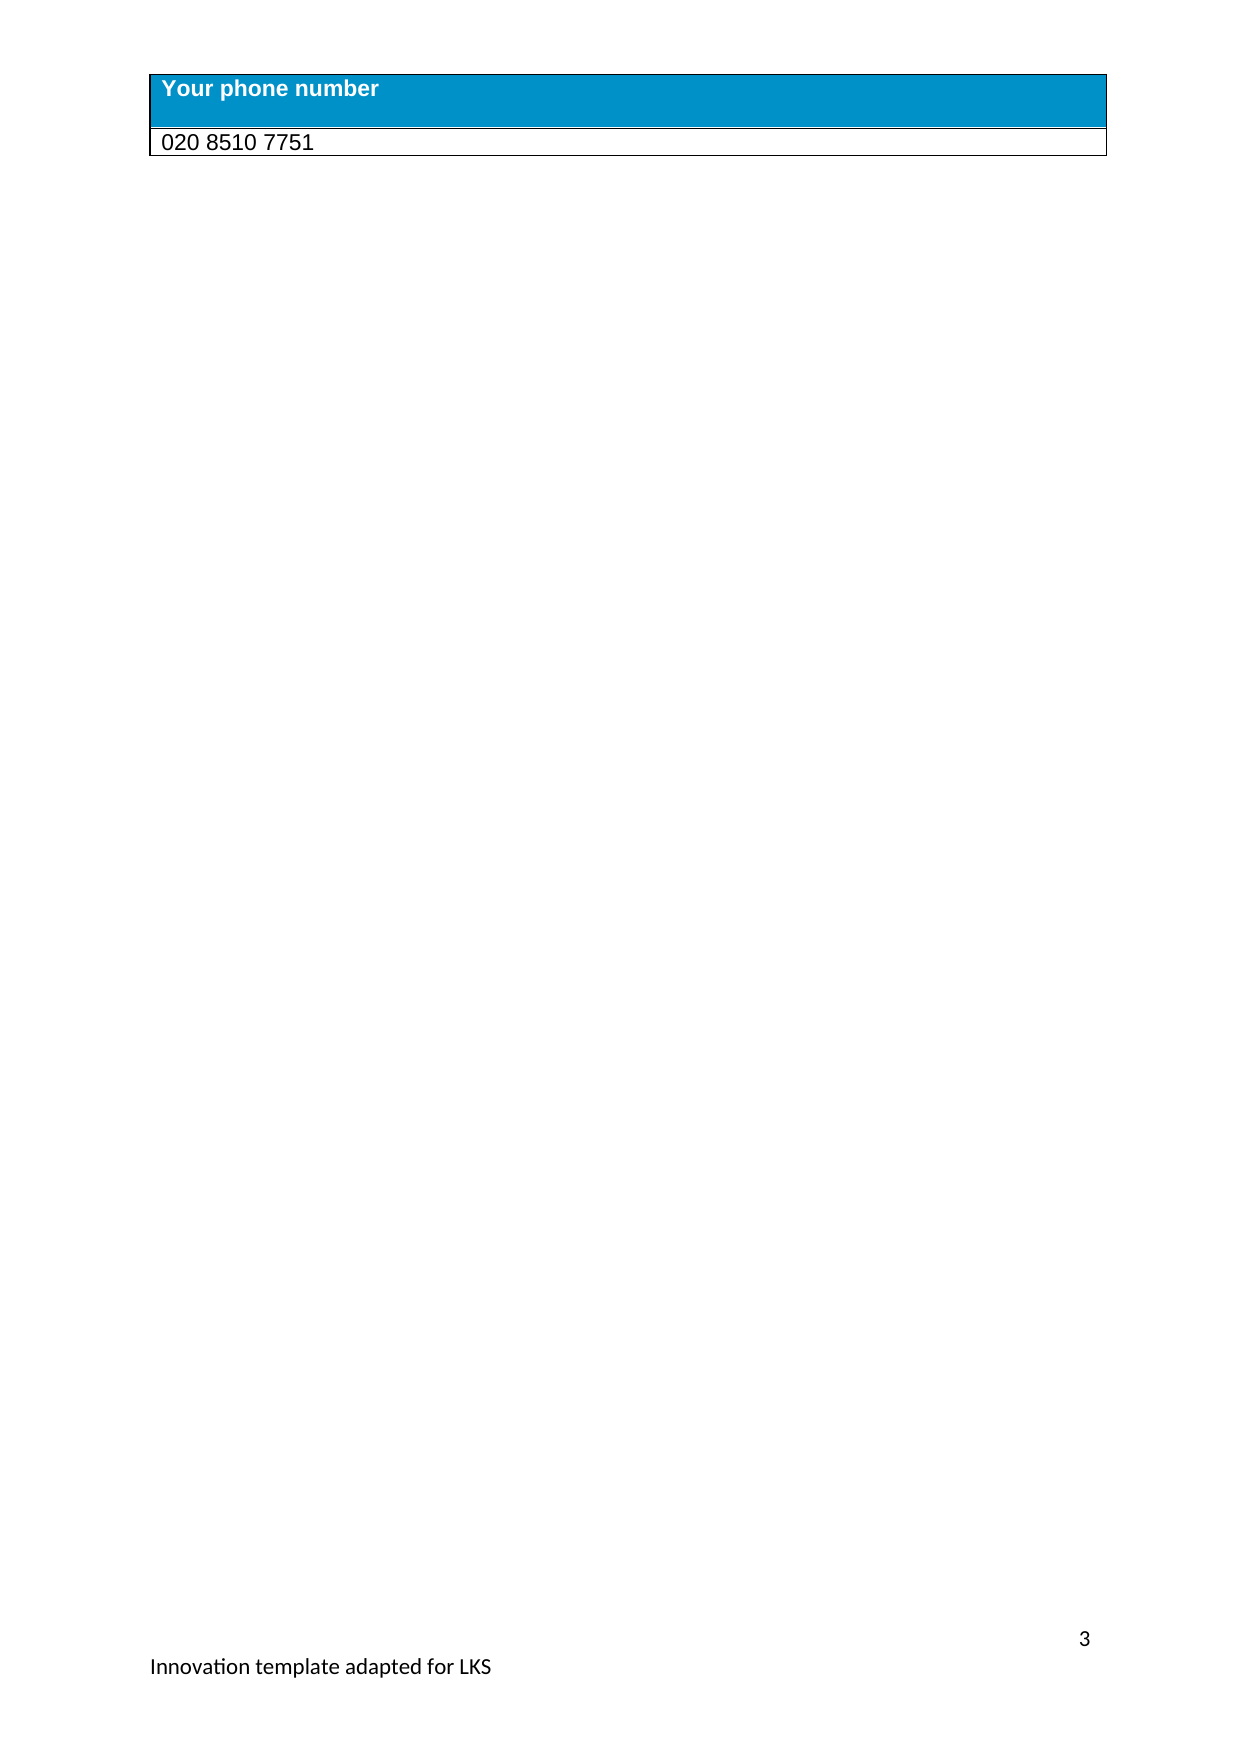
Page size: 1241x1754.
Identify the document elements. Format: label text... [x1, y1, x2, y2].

table_cell 020 8510 7751xxxxxxxxxxxxxxxxxxxxxxxxxxxxxxxxxxxxxxxxxxxxxxxxxxxxxxxxxxx [151, 129, 1106, 155]
table_cell Your phone number [151, 75, 1106, 127]
